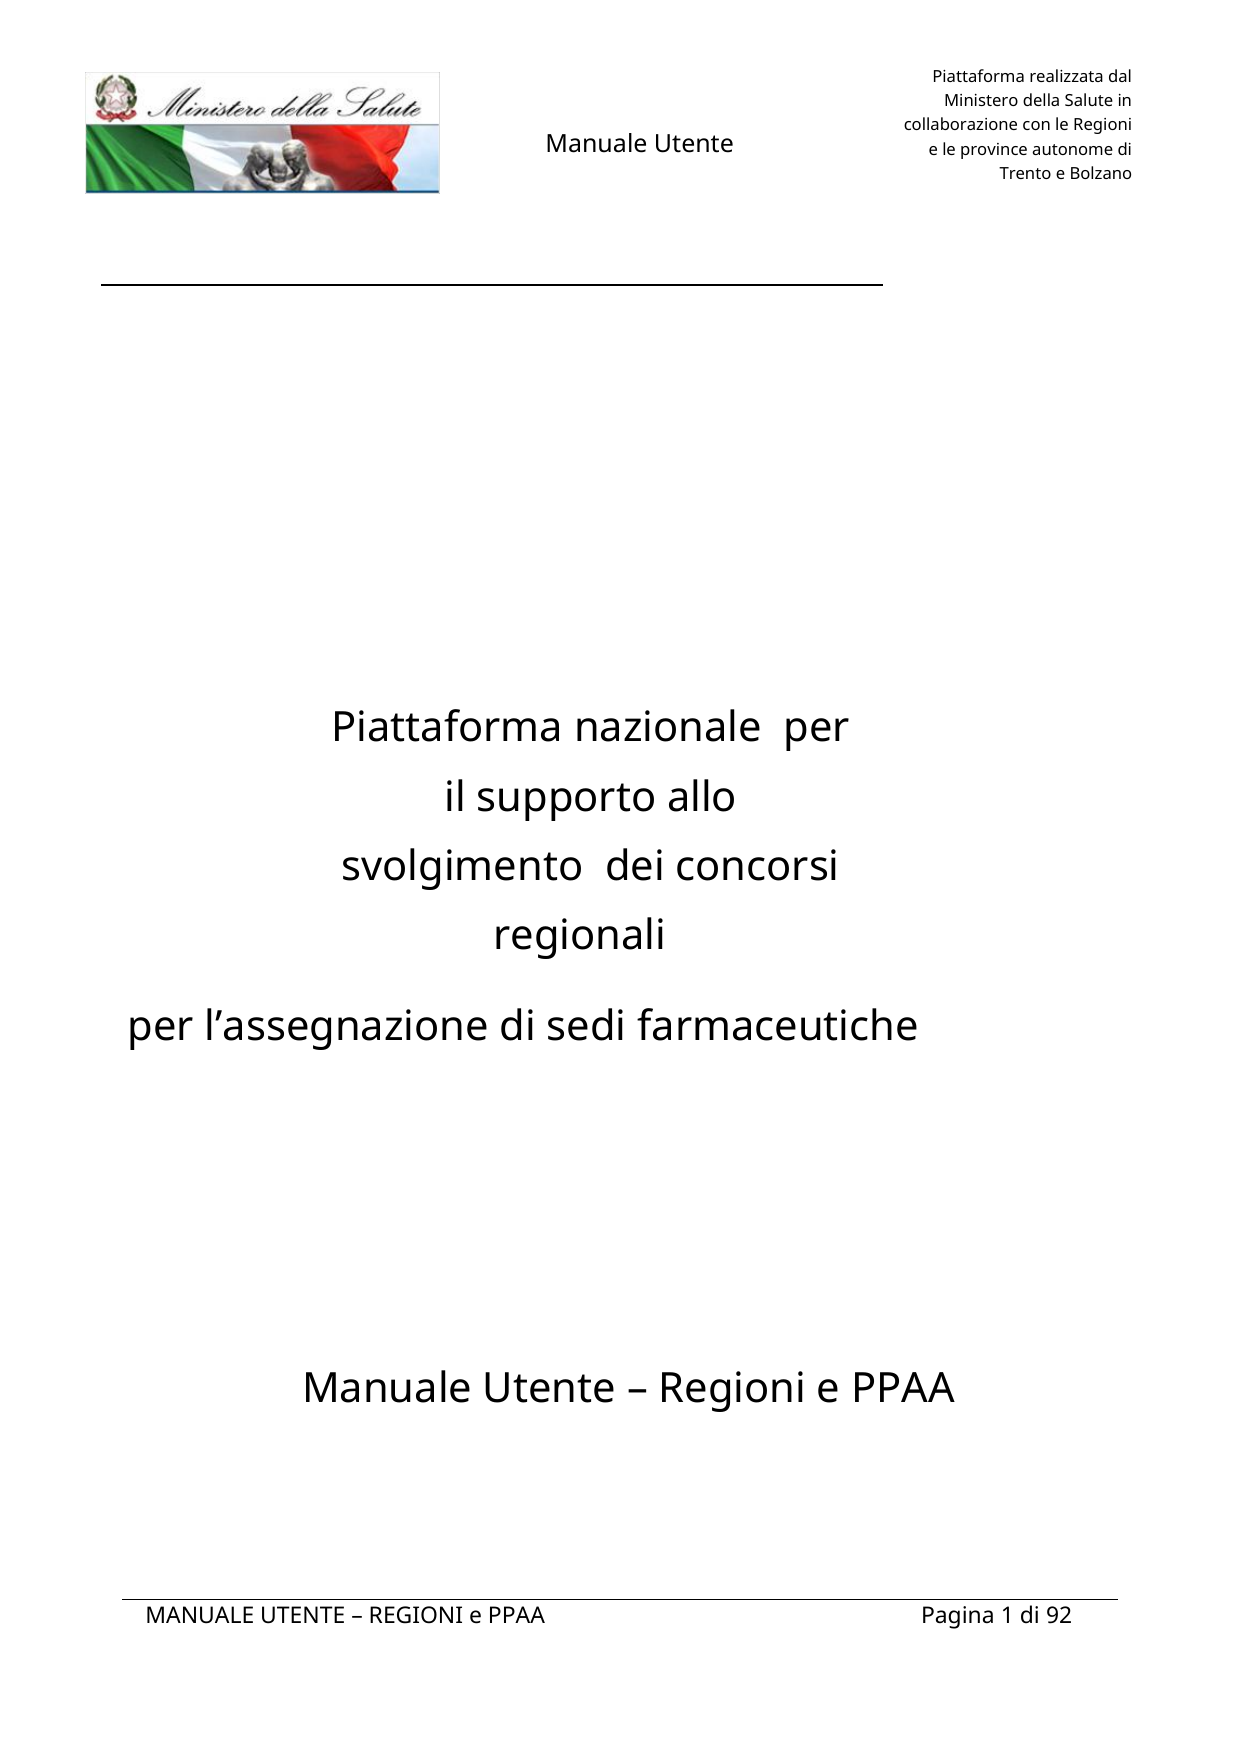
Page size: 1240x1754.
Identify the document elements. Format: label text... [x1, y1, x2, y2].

text per l’assegnazione di sedi farmaceutiche [112, 983, 933, 1057]
text Piattaforma nazionale per il supporto allo svolgimento dei concorsi regionali [324, 697, 857, 962]
text Manuale Utente – Regioni e PPAA [302, 1357, 1078, 1414]
